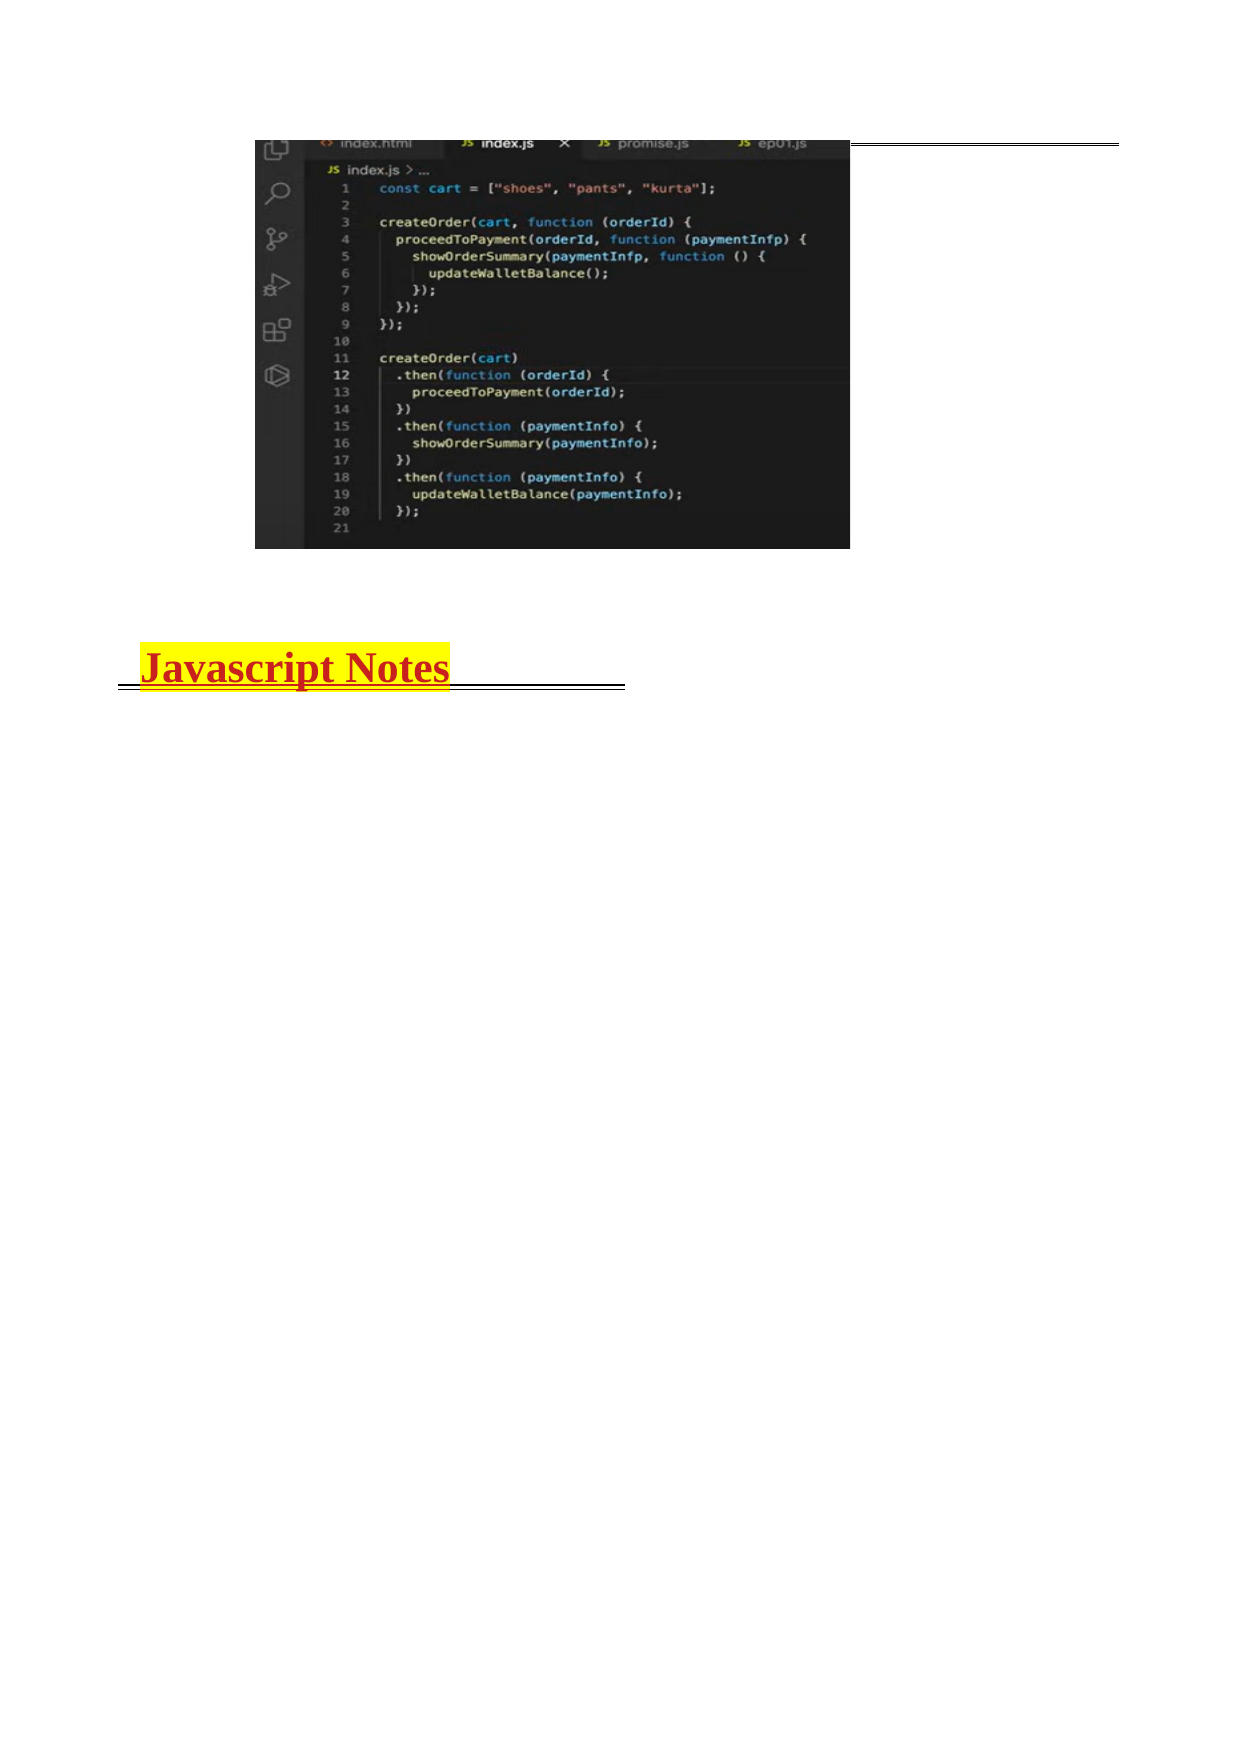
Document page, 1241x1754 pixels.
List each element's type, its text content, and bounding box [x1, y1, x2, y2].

picture [255, 140, 851, 549]
text Javascript Notes [118, 642, 1122, 692]
